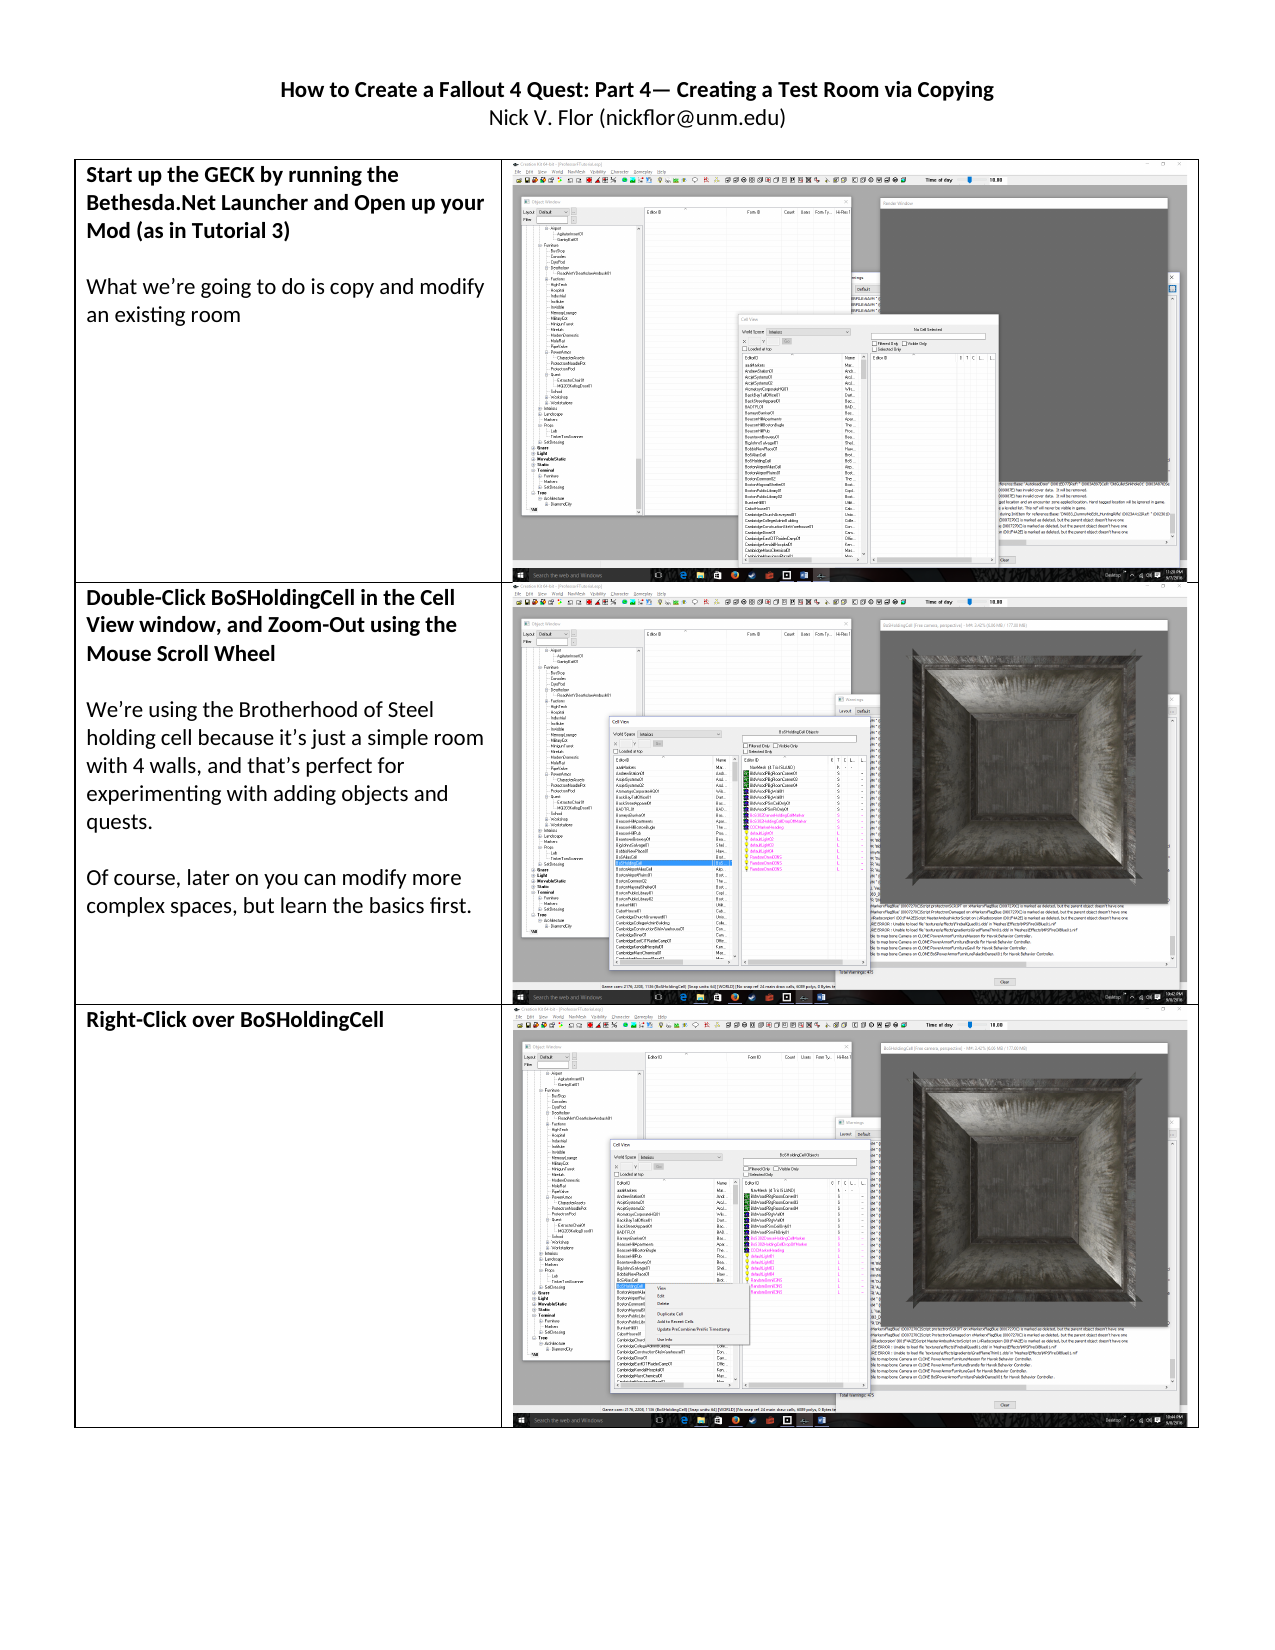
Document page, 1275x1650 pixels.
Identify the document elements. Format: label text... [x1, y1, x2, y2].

table_cell [1188, 1005, 1198, 1427]
table_cell Right-Click over BoSHoldingCell [76, 1005, 501, 1427]
table_header [1188, 160, 1198, 582]
table_cell [502, 1005, 513, 1427]
table_header Start up the GECK by running the Bethesda.Net Launcher and Open up your Mod (as in Tutorial 3) What we’re going to do is copy and modify an existing room [76, 160, 501, 582]
text Nick V. Flor (nickflor@unm.edu) [75, 103, 1200, 131]
table_cell [502, 583, 512, 1004]
table_cell [1188, 583, 1198, 1004]
table_header [502, 160, 512, 582]
table_cell Double-Click BoSHoldingCell in the Cell View window, and Zoom-Out using the Mouse Scroll Wheel We’re using the Brotherhood of Steel holding cell because it’s just a simple room with 4 walls, and that’s perfect for experimenting with adding objects and quests. Of course, later on you can modify more complex spaces, but learn the basics first. [76, 583, 501, 1004]
text How to Create a Fallout 4 Quest: Part 4— Creating a Test Room via Copying [75, 75, 1200, 103]
